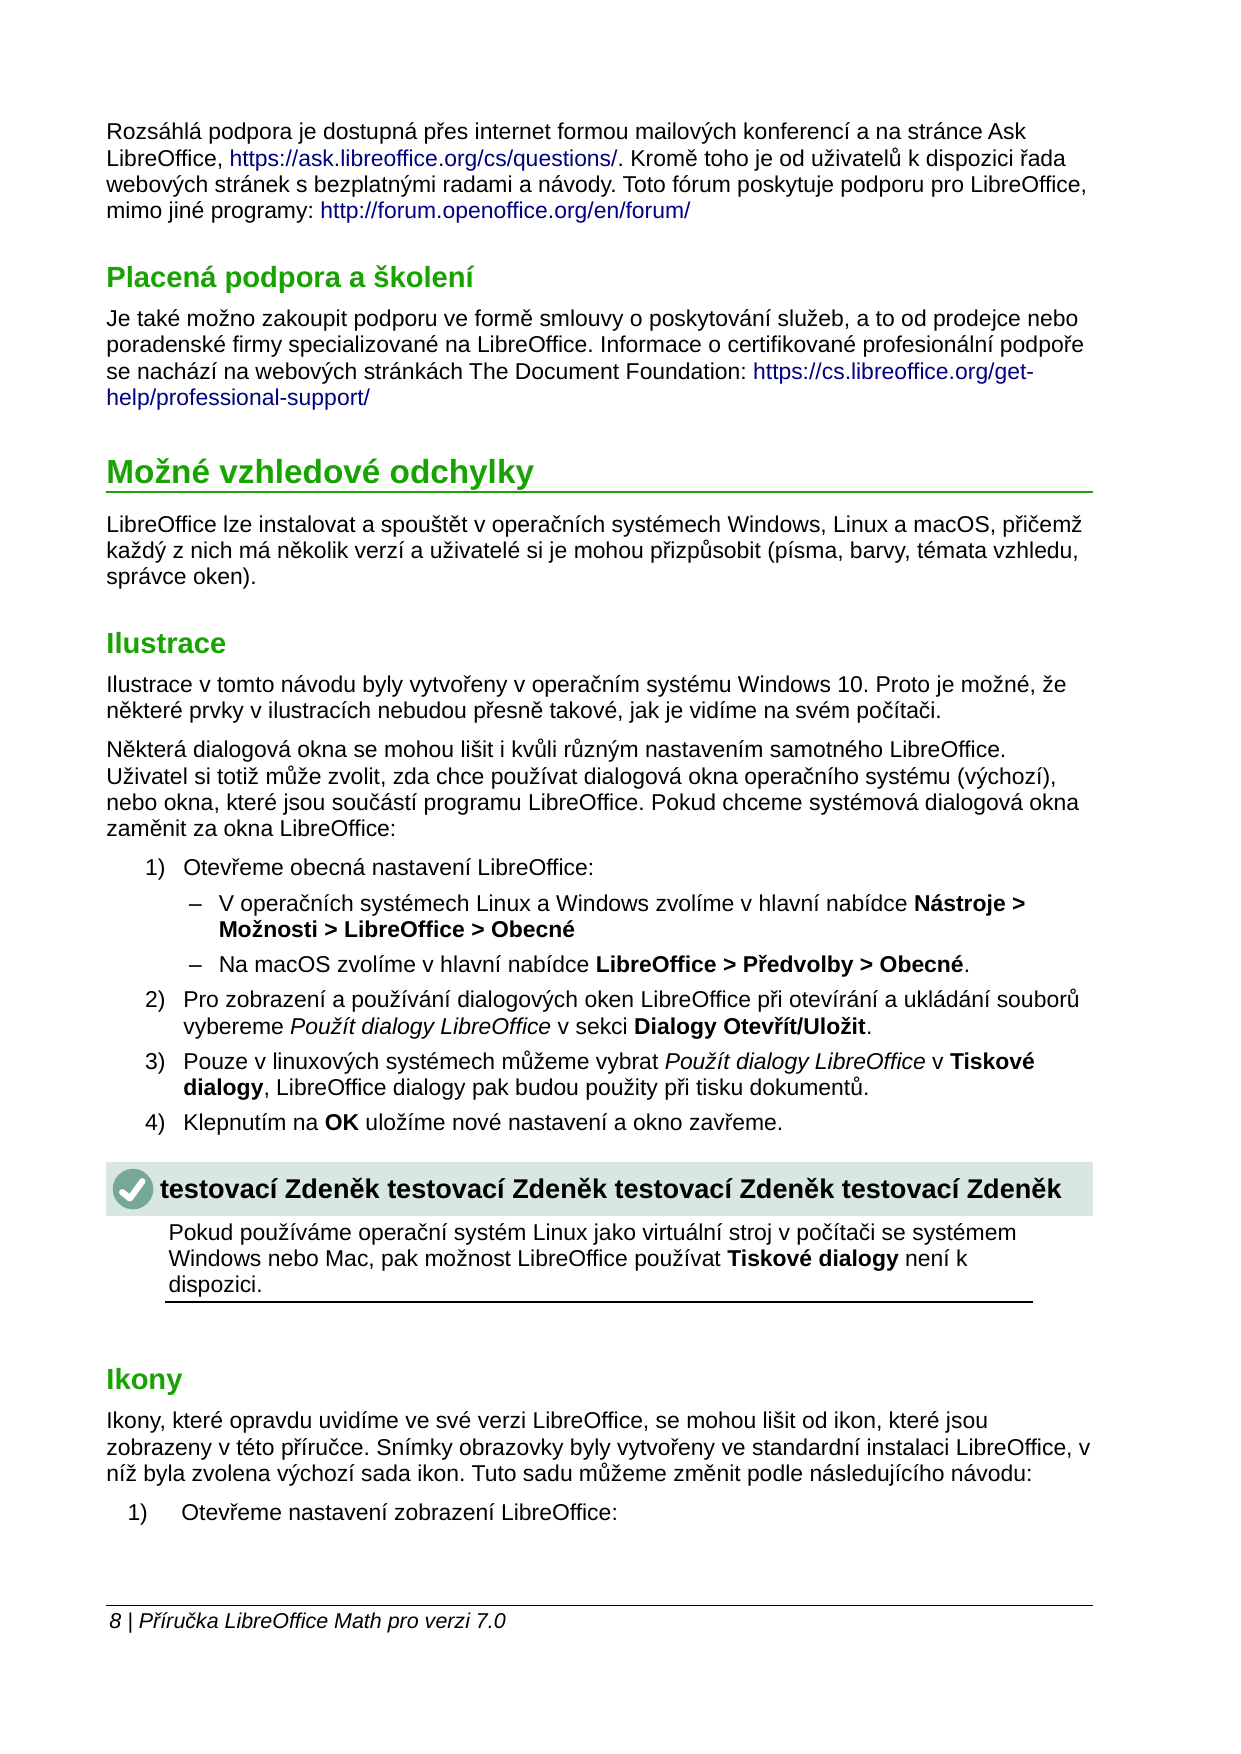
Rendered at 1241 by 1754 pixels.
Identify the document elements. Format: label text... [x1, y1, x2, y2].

list Klepnutím na OK uložíme nové nastavení a okno zavřeme. [165, 1109, 1093, 1136]
text Je také možno zakoupit podporu ve formě smlouvy o poskytování služeb, a to od prodejce nebo poradenské firmy specializované na LibreOffice. Informace o certifikované profesionální podpoře se nachází na webových stránkách The Document Foundation: https://cs.libreoffice.org/get-help/professional-support/ [106, 305, 1093, 410]
list Pouze v linuxových systémech můžeme vybrat Použít dialogy LibreOffice v Tiskové dialogy, LibreOffice dialogy pak budou použity při tisku dokumentů. [165, 1048, 1093, 1101]
text Některá dialogová okna se mohou lišit i kvůli různým nastavením samotného LibreOffice. Uživatel si totiž může zvolit, zda chce používat dialogová okna operačního systému (výchozí), nebo okna, které jsou součástí programu LibreOffice. Pokud chceme systémová dialogová okna zaměnit za okna LibreOffice: [106, 736, 1093, 842]
subtitle Možné vzhledové odchylky [106, 452, 1093, 491]
text LibreOffice lze instalovat a spouštět v operačních systémech Windows, Linux a macOS, přičemž každý z nich má několik verzí a uživatelé si je mohou přizpůsobit (písma, barvy, témata vzhledu, správce oken). [106, 511, 1093, 590]
list Pro zobrazení a používání dialogových oken LibreOffice při otevírání a ukládání souborů vybereme Použít dialogy LibreOffice v sekci Dialogy Otevřít/Uložit. [165, 986, 1093, 1039]
subtitle Ikony [106, 1362, 1093, 1396]
text Ikony, které opravdu uvidíme ve své verzi LibreOffice, se mohou lišit od ikon, které jsou zobrazeny v této příručce. Snímky obrazovky byly vytvořeny ve standardní instalaci LibreOffice, v níž byla zvolena výchozí sada ikon. Tuto sadu můžeme změnit podle následujícího návodu: [106, 1407, 1093, 1486]
list Otevřeme nastavení zobrazení LibreOffice: [148, 1499, 1093, 1525]
subtitle Ilustrace [106, 626, 1093, 659]
list V operačních systémech Linux a Windows zvolíme v hlavní nabídce Nástroje > Možnosti > LibreOffice > Obecné [189, 889, 1093, 942]
subtitle testovací Zdeněk testovací Zdeněk testovací Zdeněk testovací Zdeněk [106, 1162, 1093, 1216]
text Ilustrace v tomto návodu byly vytvořeny v operačním systému Windows 10. Proto je možné, že některé prvky v ilustracích nebudou přesně takové, jak je vidíme na svém počítači. [106, 671, 1093, 724]
list Otevřeme obecná nastavení LibreOffice: [165, 854, 1093, 881]
text Pokud používáme operační systém Linux jako virtuální stroj v počítači se systémem Windows nebo Mac, pak možnost LibreOffice používat Tiskové dialogy není k dispozici. [165, 1216, 1033, 1301]
subtitle Placená podpora a školení [106, 260, 1093, 293]
list Na macOS zvolíme v hlavní nabídce LibreOffice > Předvolby > Obecné. [189, 951, 1093, 977]
text Rozsáhlá podpora je dostupná přes internet formou mailových konferencí a na stránce Ask LibreOffice, https://ask.libreoffice.org/cs/questions/. Kromě toho je od uživatelů k dispozici řada webových stránek s bezplatnými radami a návody. Toto fórum poskytuje podporu pro LibreOffice, mimo jiné programy: http://forum.openoffice.org/en/forum/ [106, 118, 1093, 223]
